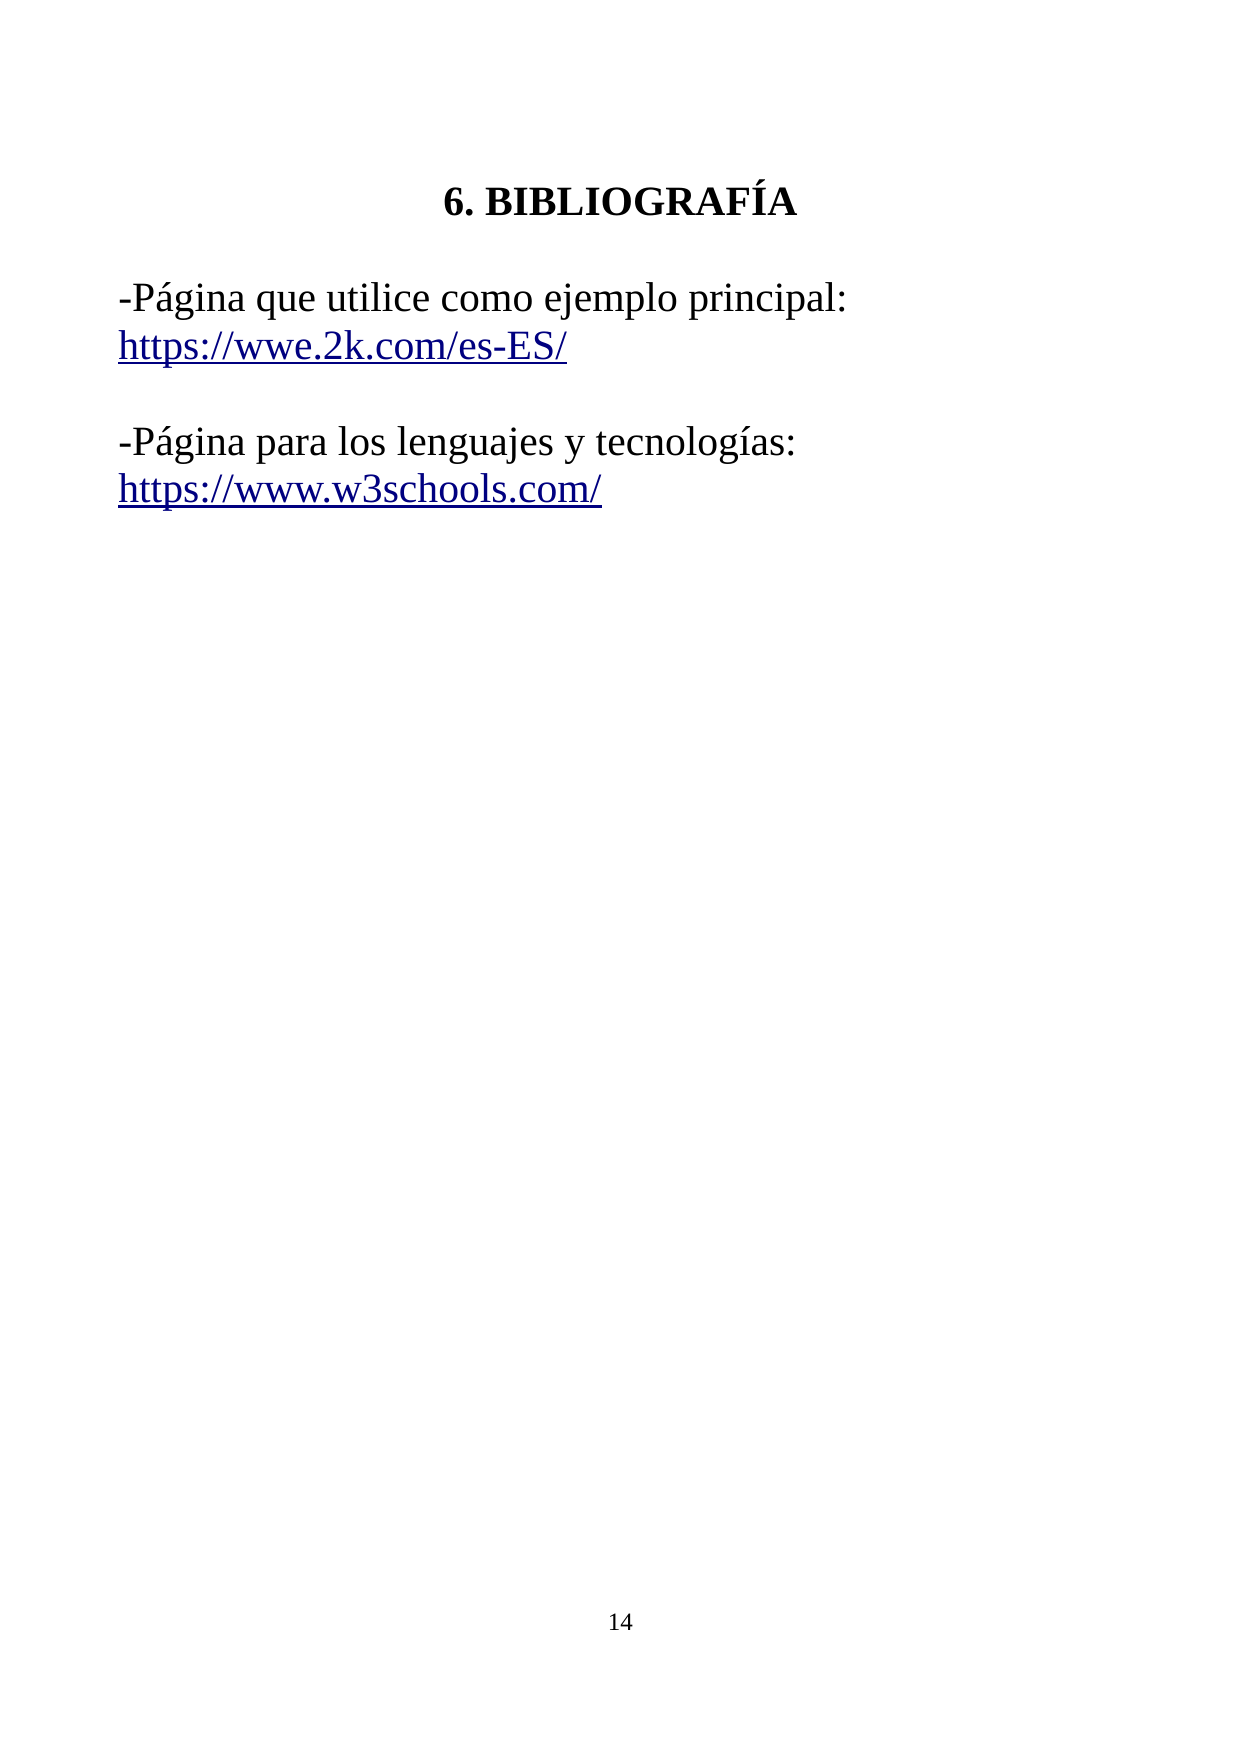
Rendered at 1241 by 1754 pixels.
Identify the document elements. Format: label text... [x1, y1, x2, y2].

text https://www.w3schools.com/ [118, 464, 1122, 512]
text 6. BIBLIOGRAFÍA [118, 176, 1122, 224]
text -Página que utilice como ejemplo principal: [118, 272, 1122, 320]
text https://wwe.2k.com/es-ES/ [118, 320, 1122, 368]
text -Página para los lenguajes y tecnologías: [118, 416, 1122, 464]
